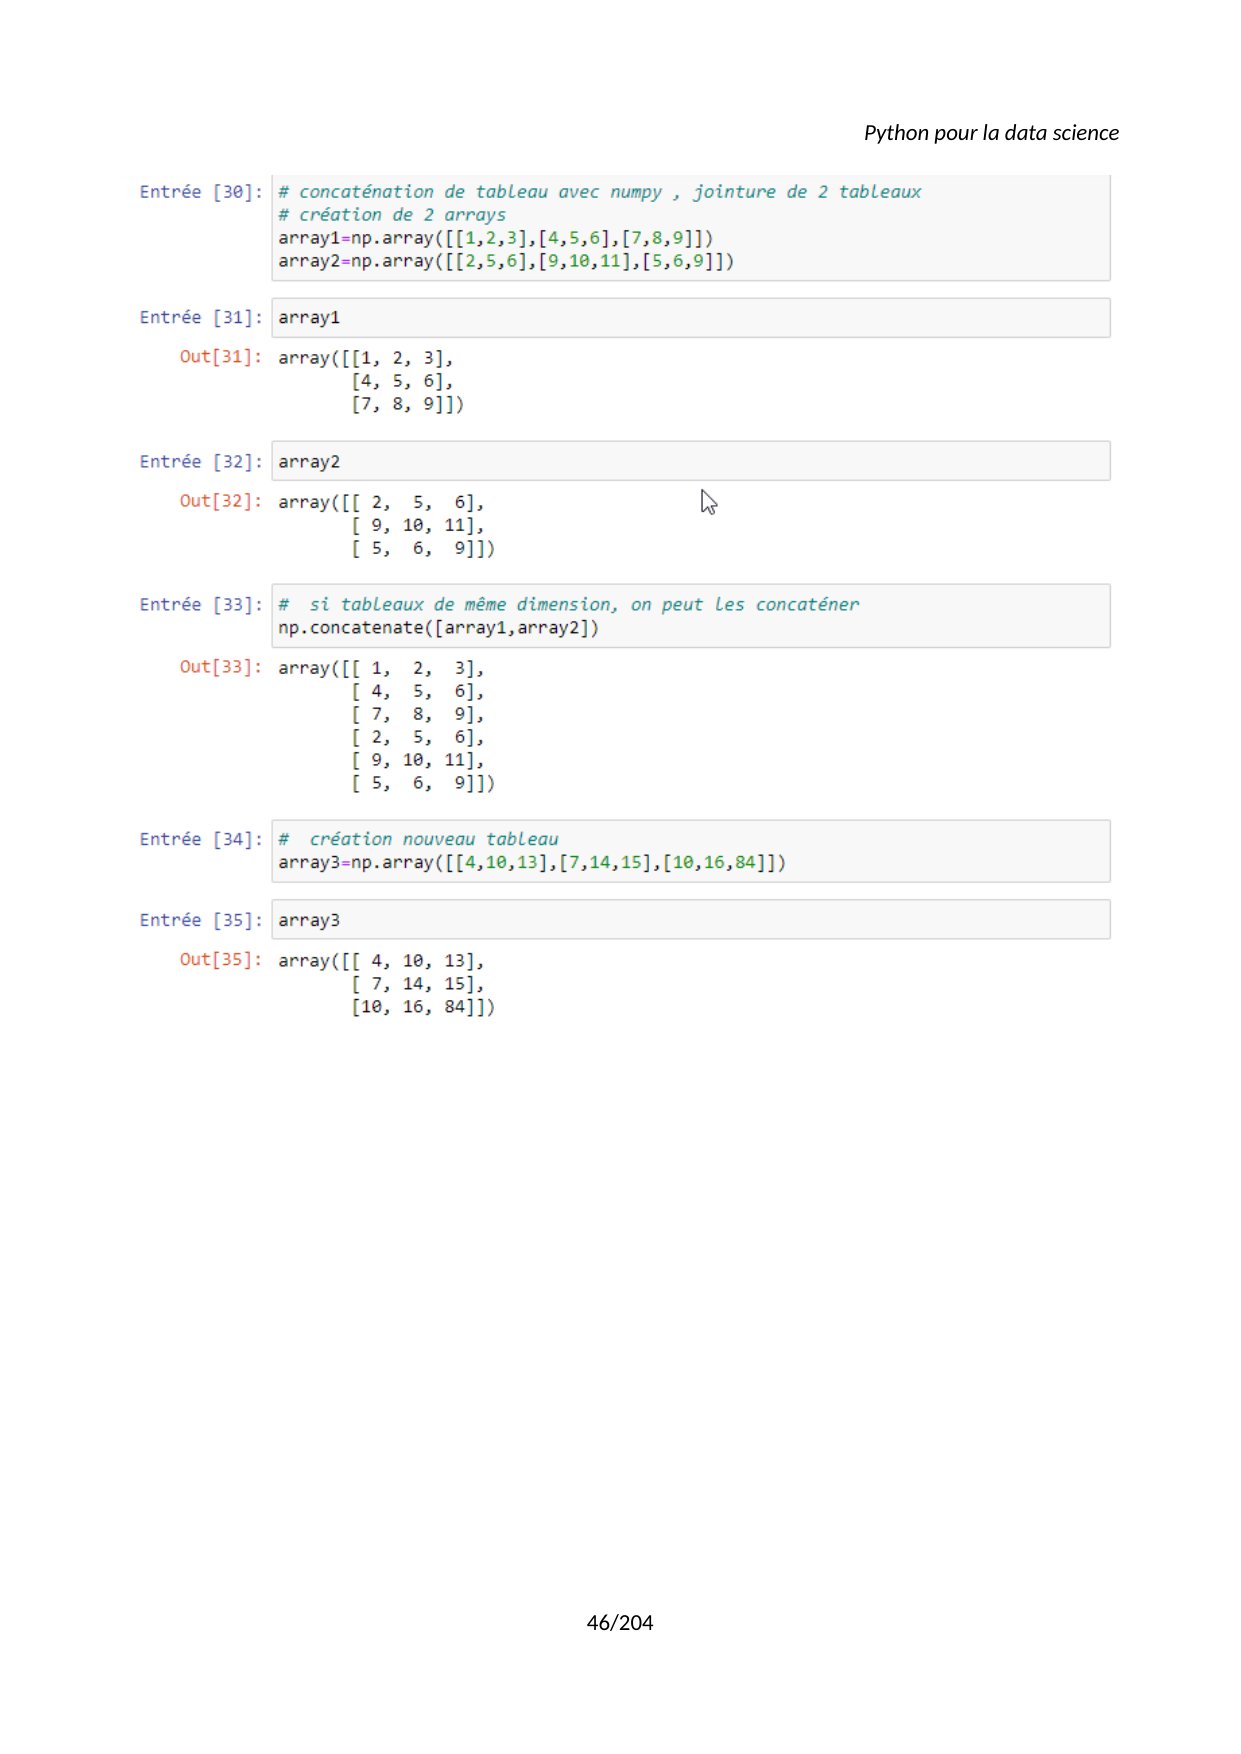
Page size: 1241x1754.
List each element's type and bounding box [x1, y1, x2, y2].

picture [118, 175, 1122, 1026]
